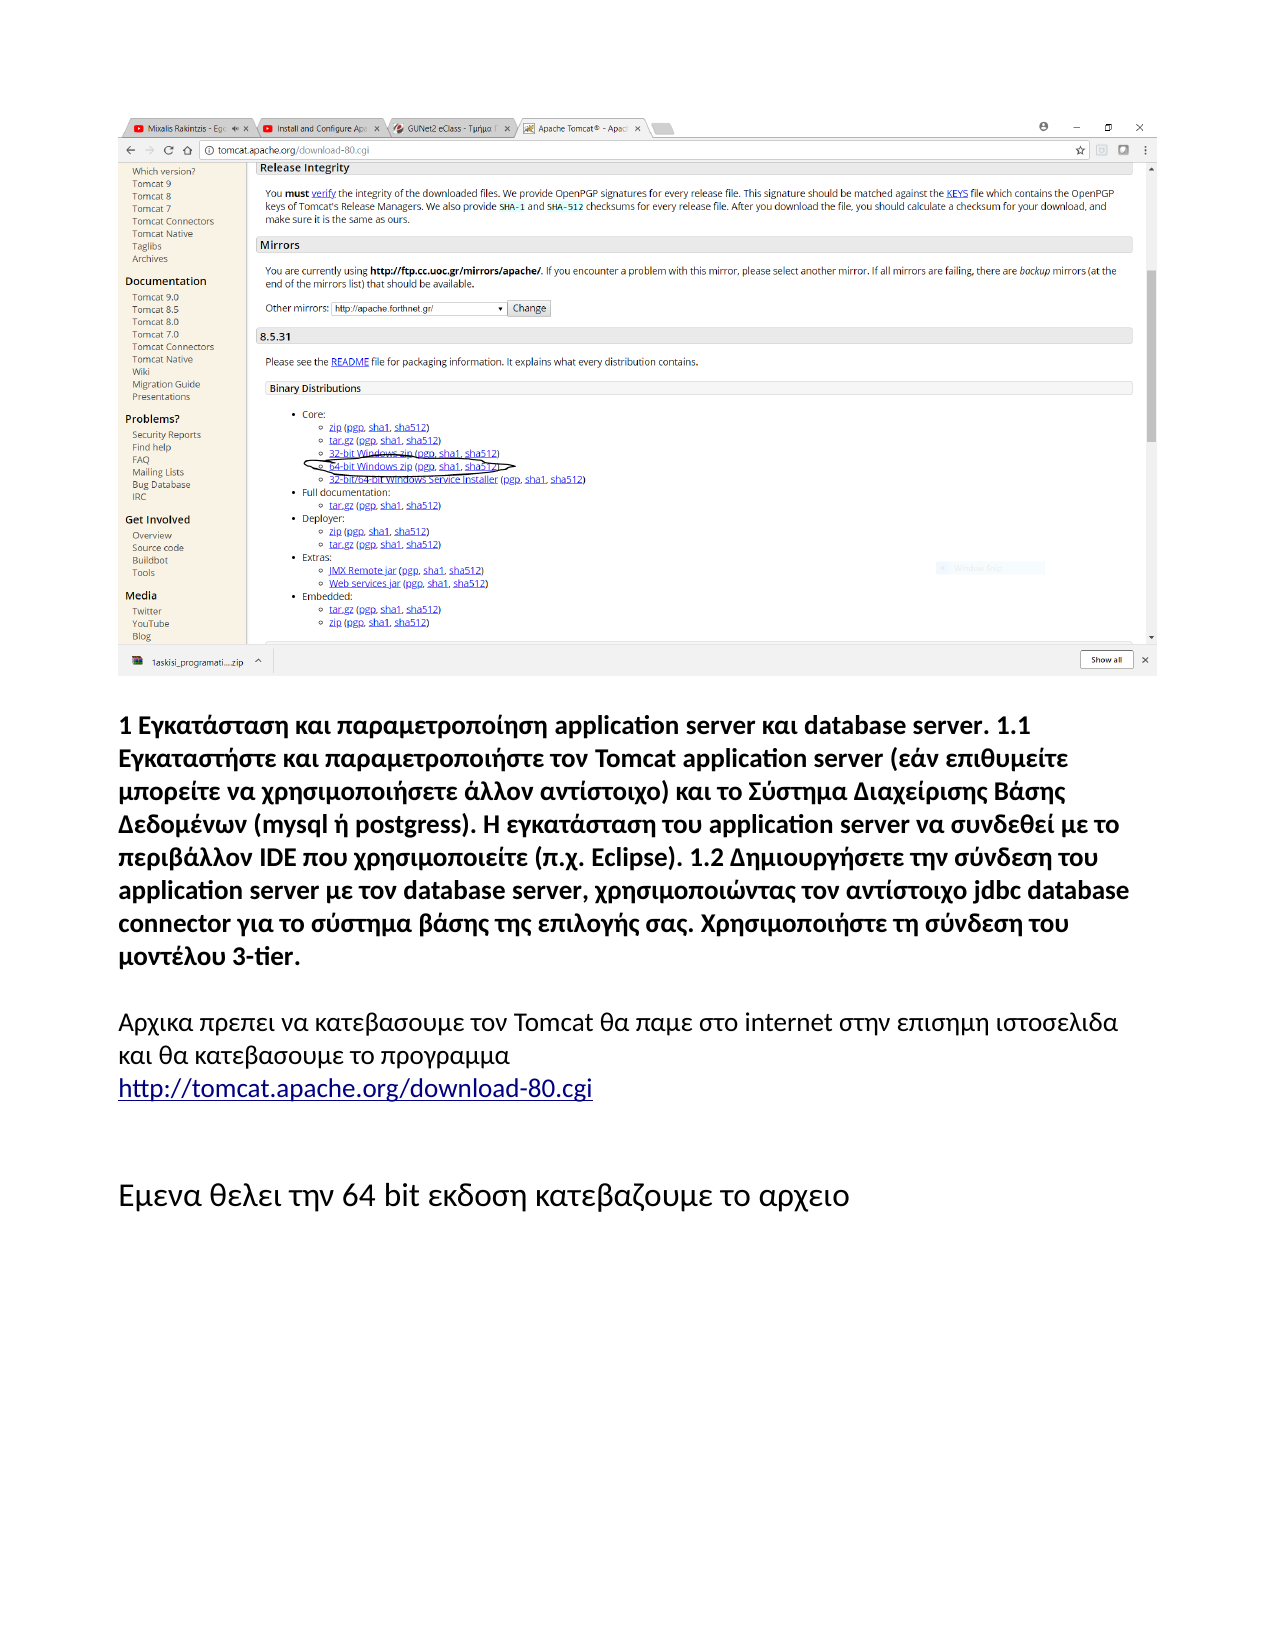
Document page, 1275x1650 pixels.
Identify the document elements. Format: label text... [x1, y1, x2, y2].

picture [118, 118, 1157, 676]
text Εμενα θελει την 64 bit εκδοση κατεβαζουμε το αρχειο [118, 1174, 1157, 1215]
text Αρχικα πρεπει να κατεβασουμε τον Tomcat θα παμε στο internet στην επισημη ιστοσελιδα και θα κατεβασουμε το προγραμμα [118, 1006, 1157, 1072]
text http://tomcat.apache.org/download-80.cgi [118, 1072, 1157, 1104]
text 1 Εγκατάσταση και παραμετροποίηση application server και database server. 1.1 Εγκαταστήστε και παραμετροποιήστε τον Tomcat application server (εάν επιθυμείτε μπορείτε να χρησιμοποιήσετε άλλον αντίστοιχο) και το Σύστημα Διαχείρισης Βάσης Δεδομένων (mysql ή postgress). Η εγκατάσταση του application server να συνδεθεί με το περιβάλλον IDE που χρησιμοποιείτε (π.χ. Eclipse). 1.2 Δημιουργήσετε την σύνδεση του application server με τον database server, χρησιμοποιώντας τον αντίστοιχο jdbc database connector για το σύστημα βάσης της επιλογής σας. Χρησιμοποιήστε τη σύνδεση του μοντέλου 3-tier. [118, 708, 1157, 972]
